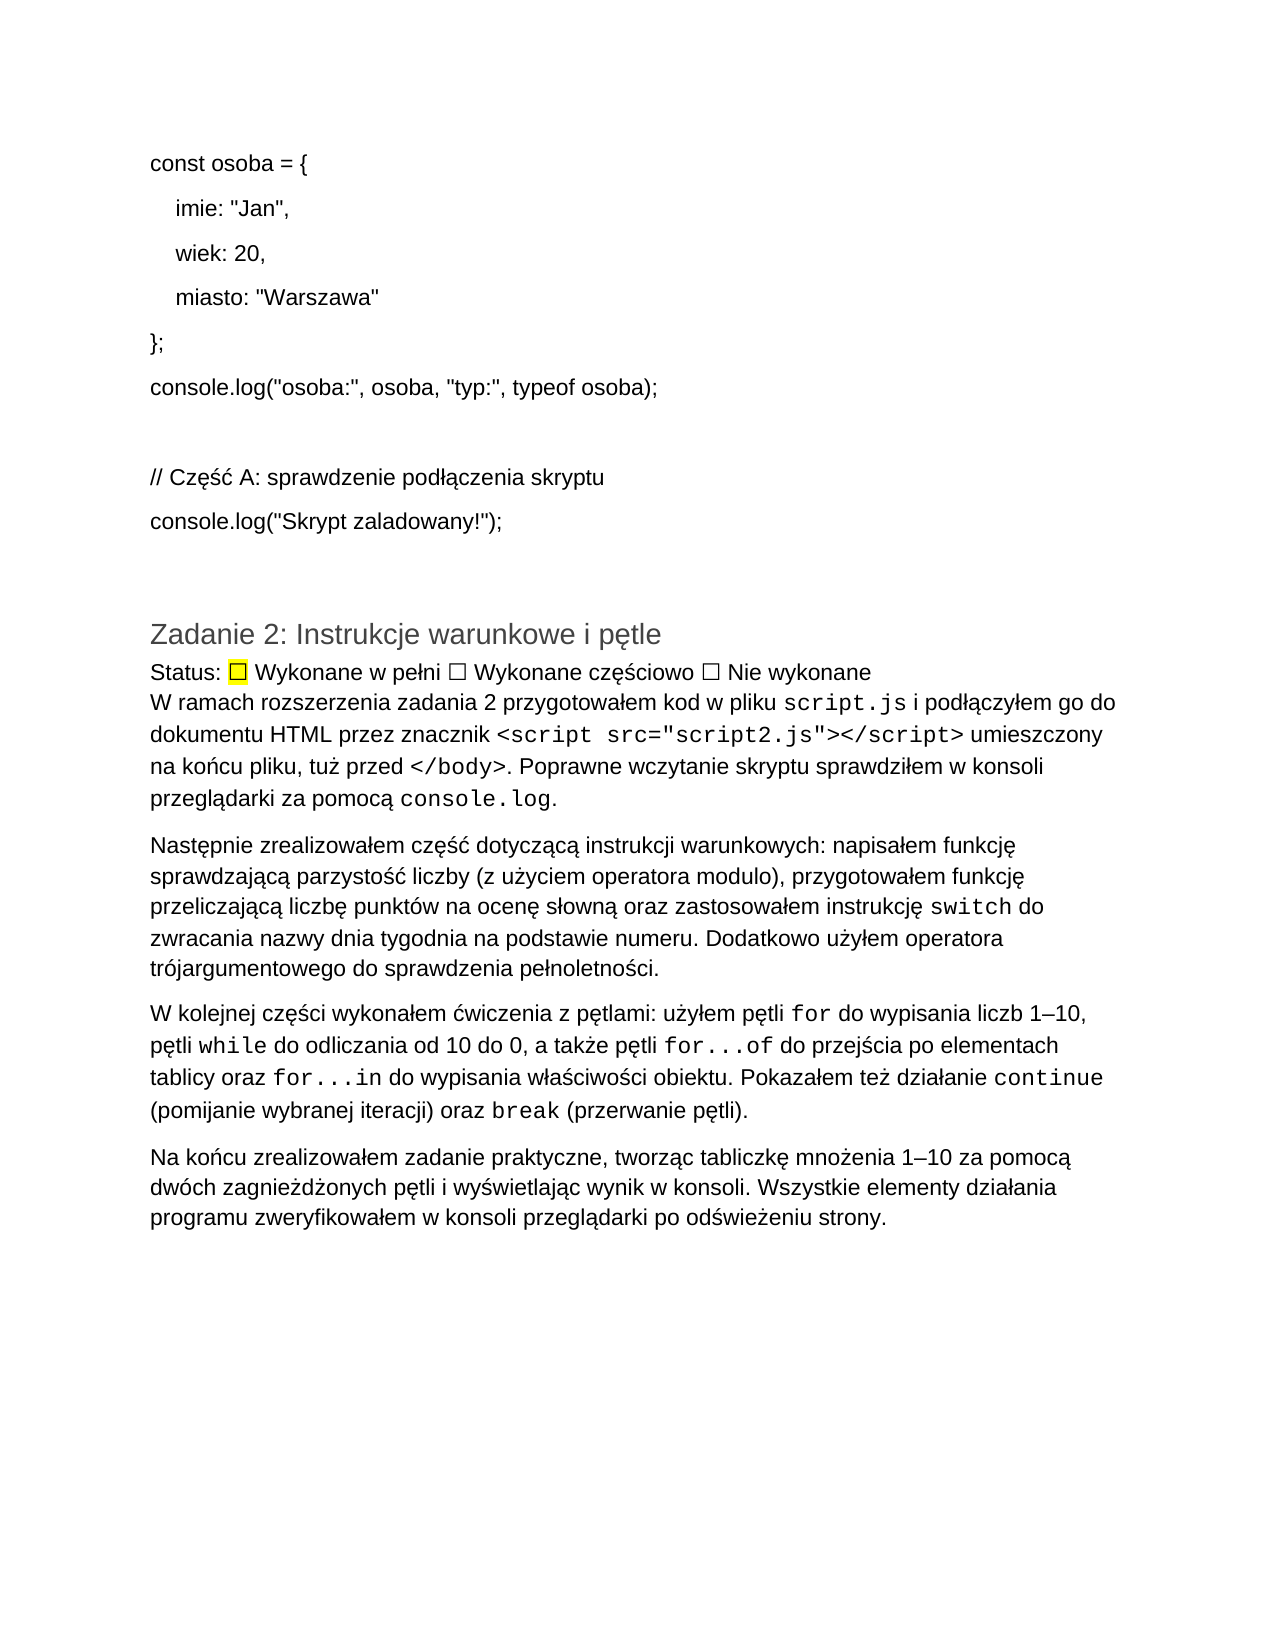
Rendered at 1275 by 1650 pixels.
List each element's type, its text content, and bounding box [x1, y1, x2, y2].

text const osoba = { [150, 150, 1125, 176]
text Następnie zrealizowałem część dotyczącą instrukcji warunkowych: napisałem funkcję sprawdzającą parzystość liczby (z użyciem operatora modulo), przygotowałem funkcję przeliczającą liczbę punktów na ocenę słowną oraz zastosowałem instrukcję switch do zwracania nazwy dnia tygodnia na podstawie numeru. Dodatkowo użyłem operatora trójargumentowego do sprawdzenia pełnoletności. [150, 832, 1125, 982]
text console.log("Skrypt zaladowany!"); [150, 508, 1125, 535]
text miasto: "Warszawa" [150, 284, 1125, 311]
text W ramach rozszerzenia zadania 2 przygotowałem kod w pliku script.js i podłączyłem go do dokumentu HTML przez znacznik <script src="script2.js"></script> umieszczony na końcu pliku, tuż przed </body>. Poprawne wczytanie skryptu sprawdziłem w konsoli przeglądarki za pomocą console.log. [150, 689, 1125, 814]
text }; [150, 329, 1125, 356]
text console.log("osoba:", osoba, "typ:", typeof osoba); [150, 374, 1125, 400]
text imie: "Jan", [150, 195, 1125, 221]
text // Część A: sprawdzenie podłączenia skryptu [150, 463, 1125, 490]
text Na końcu zrealizowałem zadanie praktyczne, tworząc tabliczkę mnożenia 1–10 za pomocą dwóch zagnieżdżonych pętli i wyświetlając wynik w konsoli. Wszystkie elementy działania programu zweryfikowałem w konsoli przeglądarki po odświeżeniu strony. [150, 1144, 1125, 1230]
subtitle Zadanie 2: Instrukcje warunkowe i pętle [150, 617, 1125, 650]
text wiek: 20, [150, 239, 1125, 266]
text W kolejnej części wykonałem ćwiczenia z pętlami: użyłem pętli for do wypisania liczb 1–10, pętli while do odliczania od 10 do 0, a także pętli for...of do przejścia po elementach tablicy oraz for...in do wypisania właściwości obiektu. Pokazałem też działanie continue (pomijanie wybranej iteracji) oraz break (przerwanie pętli). [150, 1000, 1125, 1125]
text Status: ☐ Wykonane w pełni ☐ Wykonane częściowo ☐ Nie wykonane [150, 658, 1125, 685]
